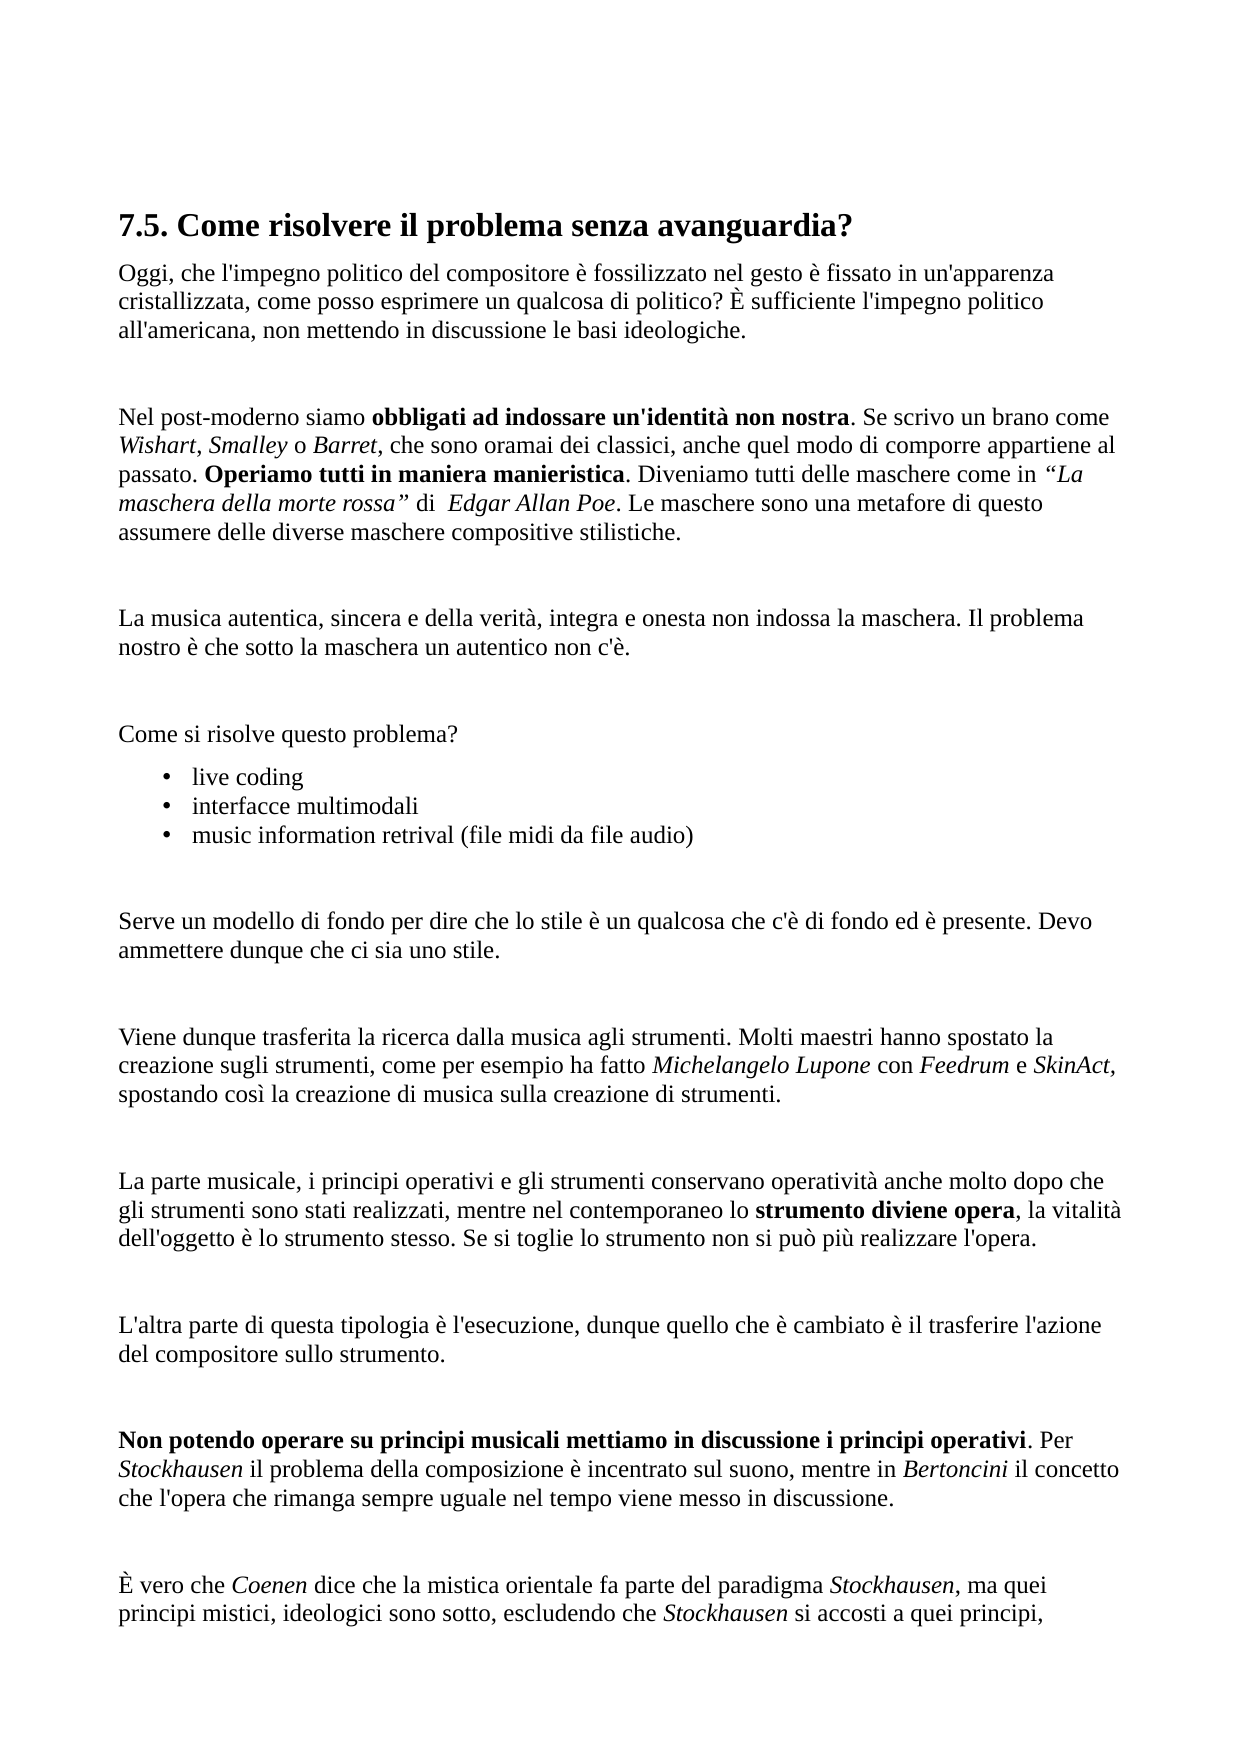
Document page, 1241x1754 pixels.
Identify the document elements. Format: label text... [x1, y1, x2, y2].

text Oggi, che l'impegno politico del compositore è fossilizzato nel gesto è fissato in un'apparenza cristallizzata, come posso esprimere un qualcosa di politico? È sufficiente l'impegno politico all'americana, non mettendo in discussione le basi ideologiche. [118, 258, 1122, 344]
list interfacce multimodali [162, 791, 1122, 820]
text È vero che Coenen dice che la mistica orientale fa parte del paradigma Stockhausen, ma quei principi mistici, ideologici sono sotto, escludendo che Stockhausen si accosti a quei principi, [118, 1570, 1122, 1627]
text Nel post-moderno siamo obbligati ad indossare un'identità non nostra. Se scrivo un brano come Wishart, Smalley o Barret, che sono oramai dei classici, anche quel modo di comporre appartiene al passato. Operiamo tutti in maniera manieristica. Diveniamo tutti delle maschere come in “La maschera della morte rossa” di Edgar Allan Poe. Le maschere sono una metafore di questo assumere delle diverse maschere compositive stilistiche. [118, 402, 1122, 546]
list music information retrival (file midi da file audio) [162, 820, 1122, 848]
text La musica autentica, sincera e della verità, integra e onesta non indossa la maschera. Il problema nostro è che sotto la maschera un autentico non c'è. [118, 603, 1122, 661]
text Viene dunque trasferita la ricerca dalla musica agli strumenti. Molti maestri hanno spostato la creazione sugli strumenti, come per esempio ha fatto Michelangelo Lupone con Feedrum e SkinAct, spostando così la creazione di musica sulla creazione di strumenti. [118, 1022, 1122, 1108]
text Non potendo operare su principi musicali mettiamo in discussione i principi operativi. Per Stockhausen il problema della composizione è incentrato sul suono, mentre in Bertoncini il concetto che l'opera che rimanga sempre uguale nel tempo viene messo in discussione. [118, 1426, 1122, 1512]
text La parte musicale, i principi operativi e gli strumenti conservano operatività anche molto dopo che gli strumenti sono stati realizzati, mentre nel contemporaneo lo strumento diviene opera, la vitalità dell'oggetto è lo strumento stesso. Se si toglie lo strumento non si può più realizzare l'opera. [118, 1166, 1122, 1252]
text L'altra parte di questa tipologia è l'esecuzione, dunque quello che è cambiato è il trasferire l'azione del compositore sullo strumento. [118, 1310, 1122, 1368]
text 7.5. Come risolvere il problema senza avanguardia? [118, 205, 1122, 243]
text Come si risolve questo problema? [118, 719, 1122, 748]
text Serve un modello di fondo per dire che lo stile è un qualcosa che c'è di fondo ed è presente. Devo ammettere dunque che ci sia uno stile. [118, 906, 1122, 964]
list live coding [162, 762, 1122, 791]
